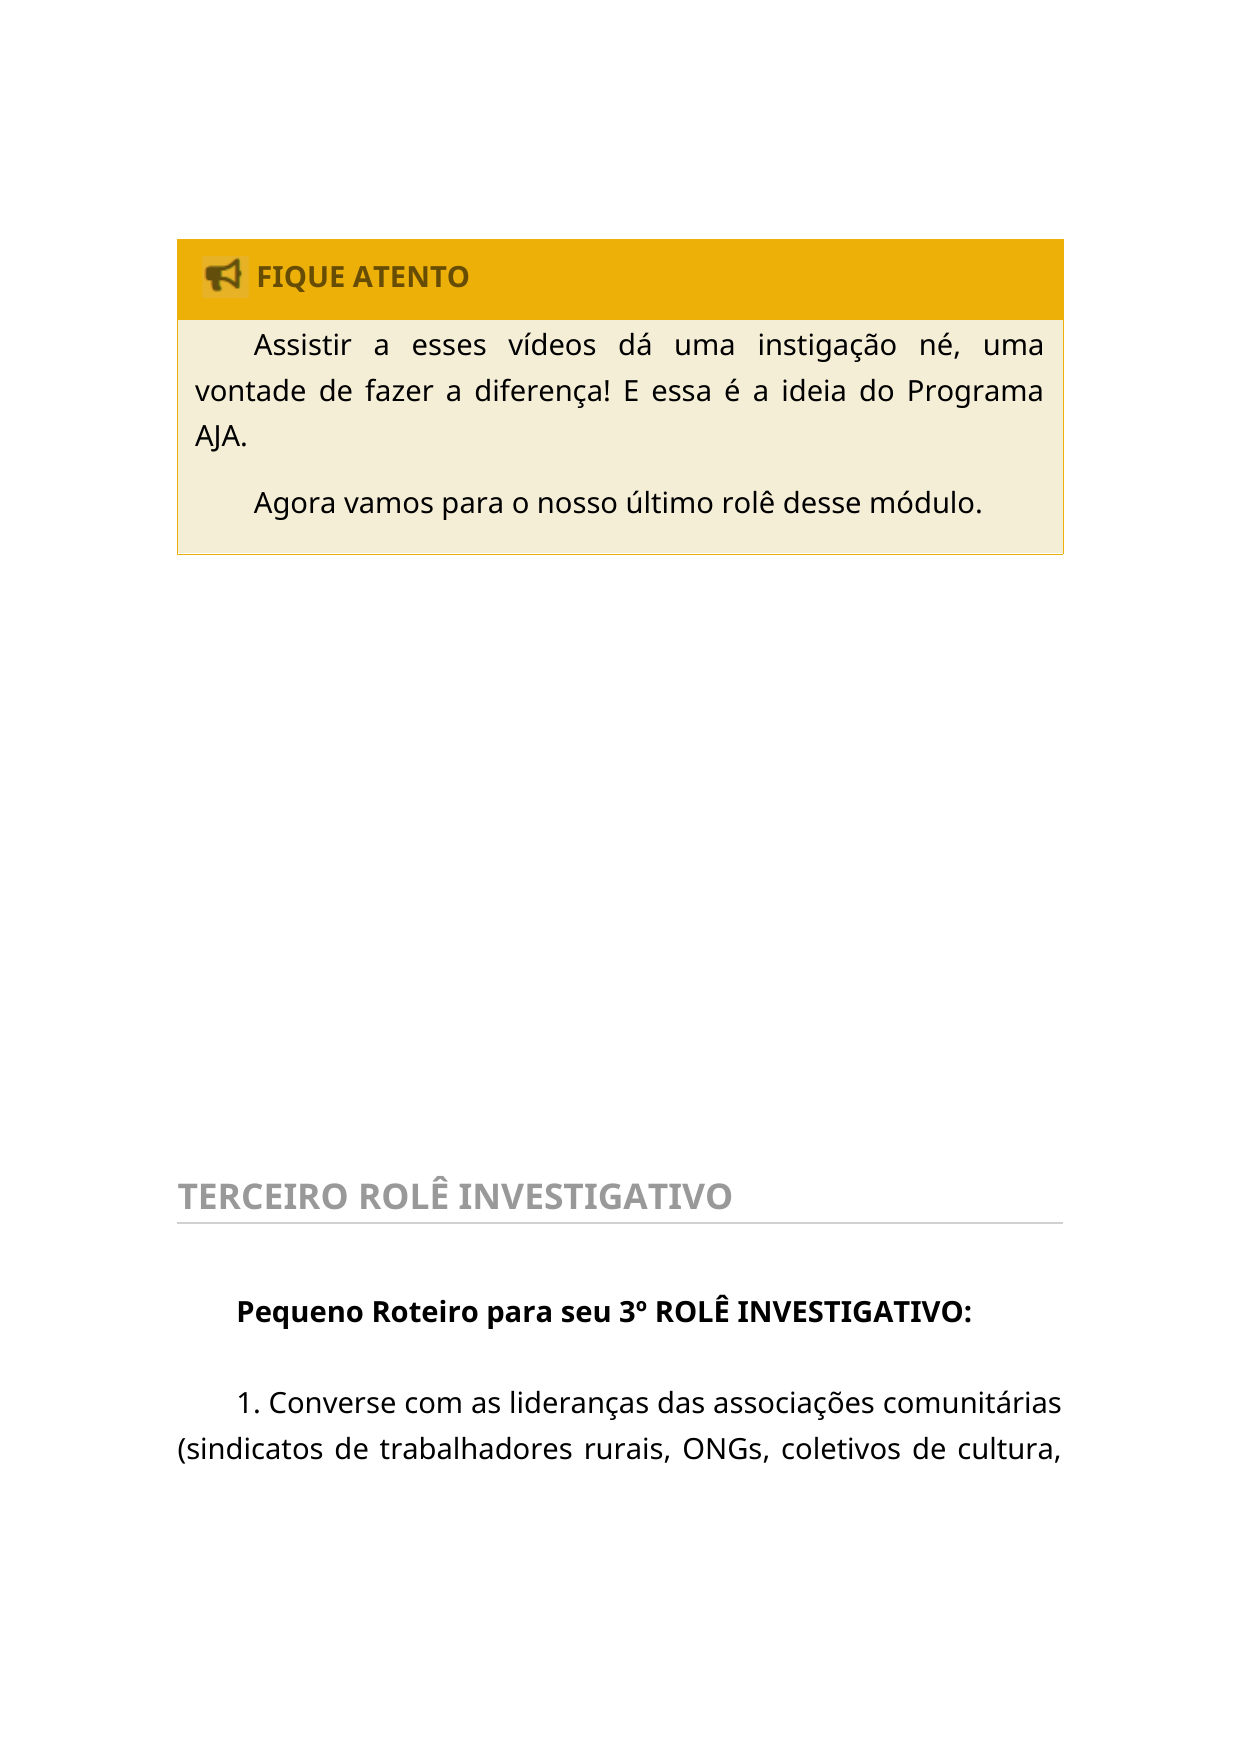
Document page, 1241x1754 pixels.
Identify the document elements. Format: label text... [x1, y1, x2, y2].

table_header FIQUE ATENTO [178, 240, 1063, 319]
table_cell Assistir a esses vídeos dá uma instigação né, uma vontade de fazer a diferença! E essa é a ideia do Programa AJA. Agora vamos para o nosso último rolê desse módulo. [178, 320, 1063, 553]
text Pequeno Roteiro para seu 3º ROLÊ INVESTIGATIVO: [177, 1291, 1063, 1331]
subtitle TERCEIRO ROLÊ INVESTIGATIVO [177, 1171, 1063, 1222]
picture [202, 256, 249, 298]
text 1. Converse com as lideranças das associações comunitárias (sindicatos de trabalhadores rurais, ONGs, coletivos de cultura, [177, 1383, 1063, 1468]
